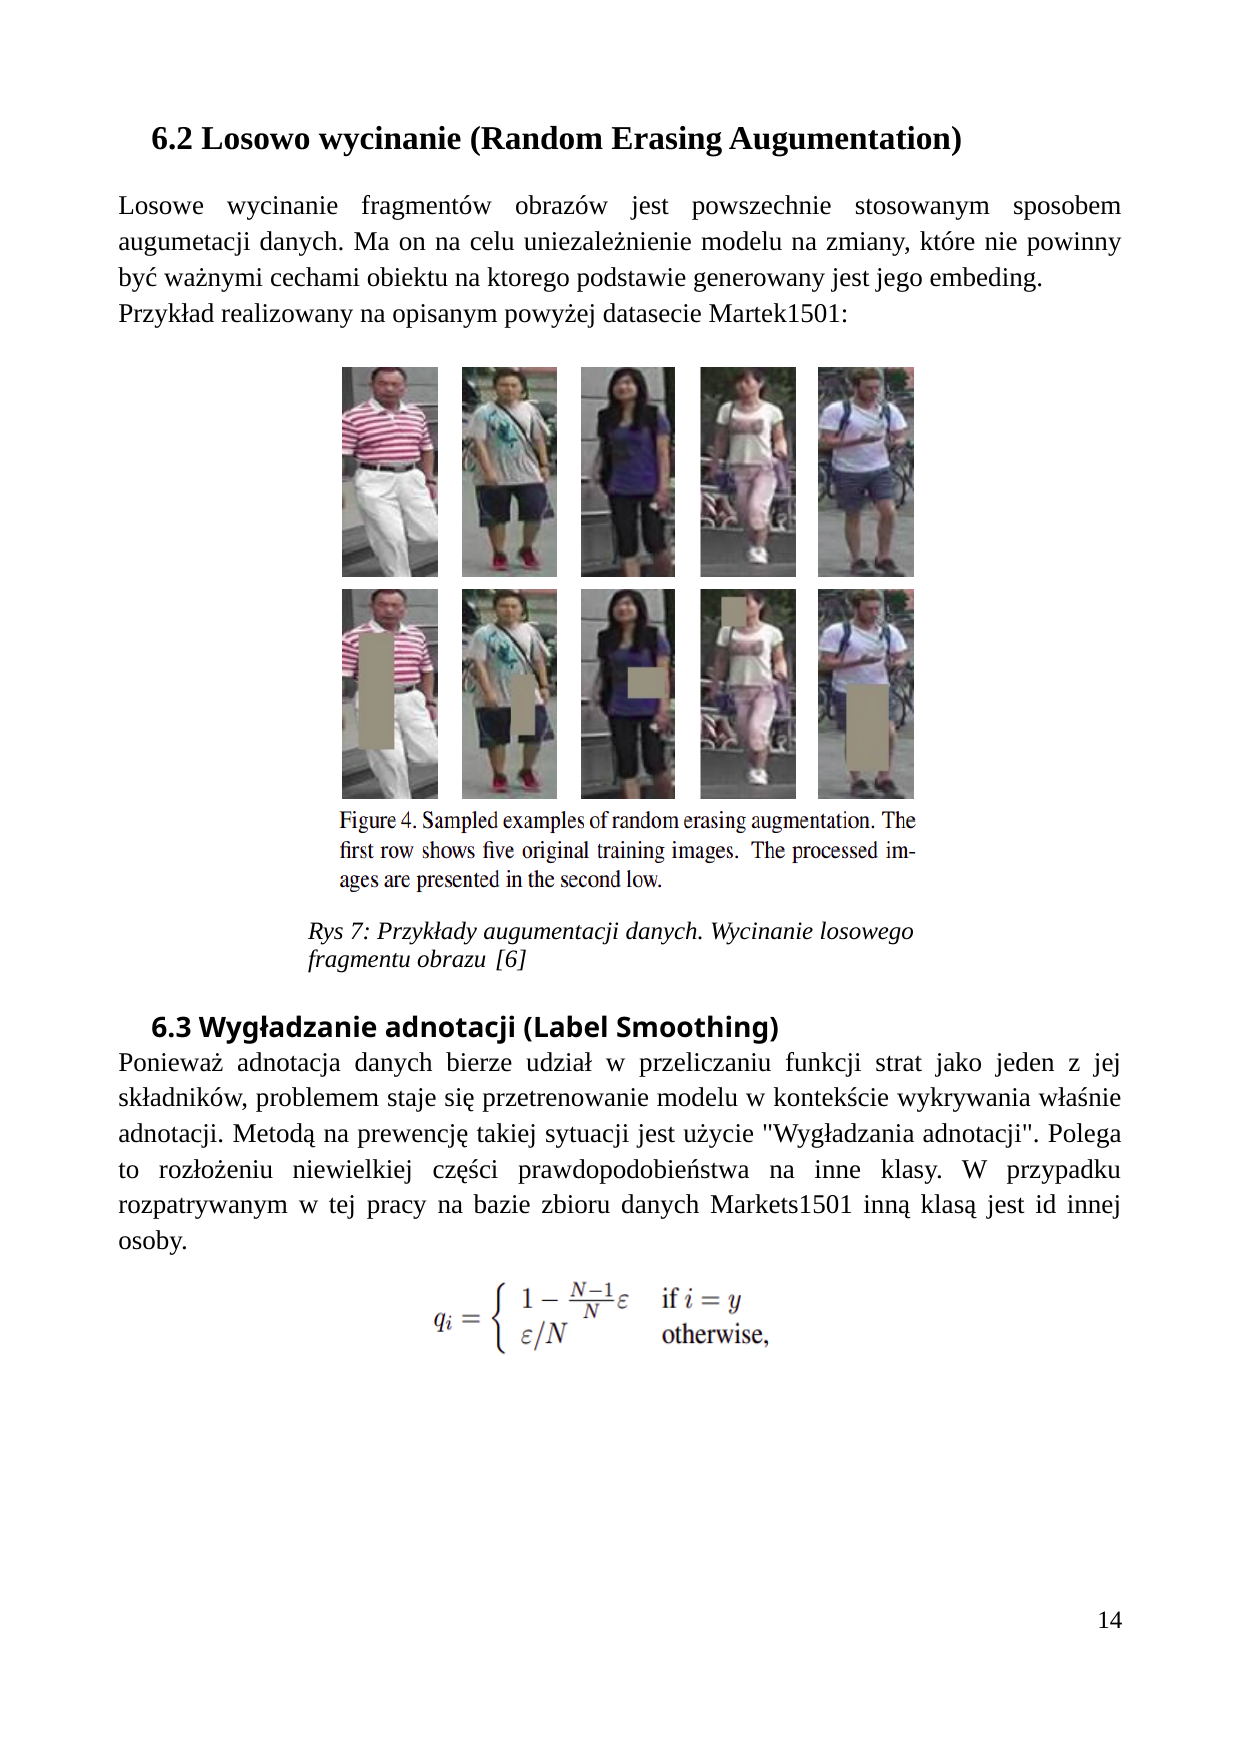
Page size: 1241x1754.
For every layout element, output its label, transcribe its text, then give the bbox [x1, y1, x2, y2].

text Losowe wycinanie fragmentów obrazów jest powszechnie stosowanym sposobem augumetacji danych. Ma on na celu uniezależnienie modelu na zmiany, które nie powinny być ważnymi cechami obiektu na ktorego podstawie generowany jest jego embeding. [118, 189, 1122, 292]
picture [307, 345, 933, 911]
text Ponieważ adnotacja danych bierze udział w przeliczaniu funkcji strat jako jeden z jej składników, problemem staje się przetrenowanie modelu w kontekście wykrywania właśnie adnotacji. Metodą na prewencję takiej sytuacji jest użycie "Wygładzania adnotacji". Polega to rozłożeniu niewielkiej części prawdopodobieństwa na inne klasy. W przypadku rozpatrywanym w tej pracy na bazie zbioru danych Markets1501 inną klasą jest id innej osoby. [118, 1046, 1122, 1256]
subtitle 6.2 Losowo wycinanie (Random Erasing Augumentation) [151, 118, 1122, 156]
text Rys 7: Przykłady augumentacji danych. Wycinanie losowego fragmentu obrazu [6] [308, 911, 933, 973]
picture [393, 1260, 847, 1366]
text Przykład realizowany na opisanym powyżej datasecie Martek1501: [118, 297, 1122, 328]
subtitle 6.3 Wygładzanie adnotacji (Label Smoothing) [151, 1007, 1122, 1046]
